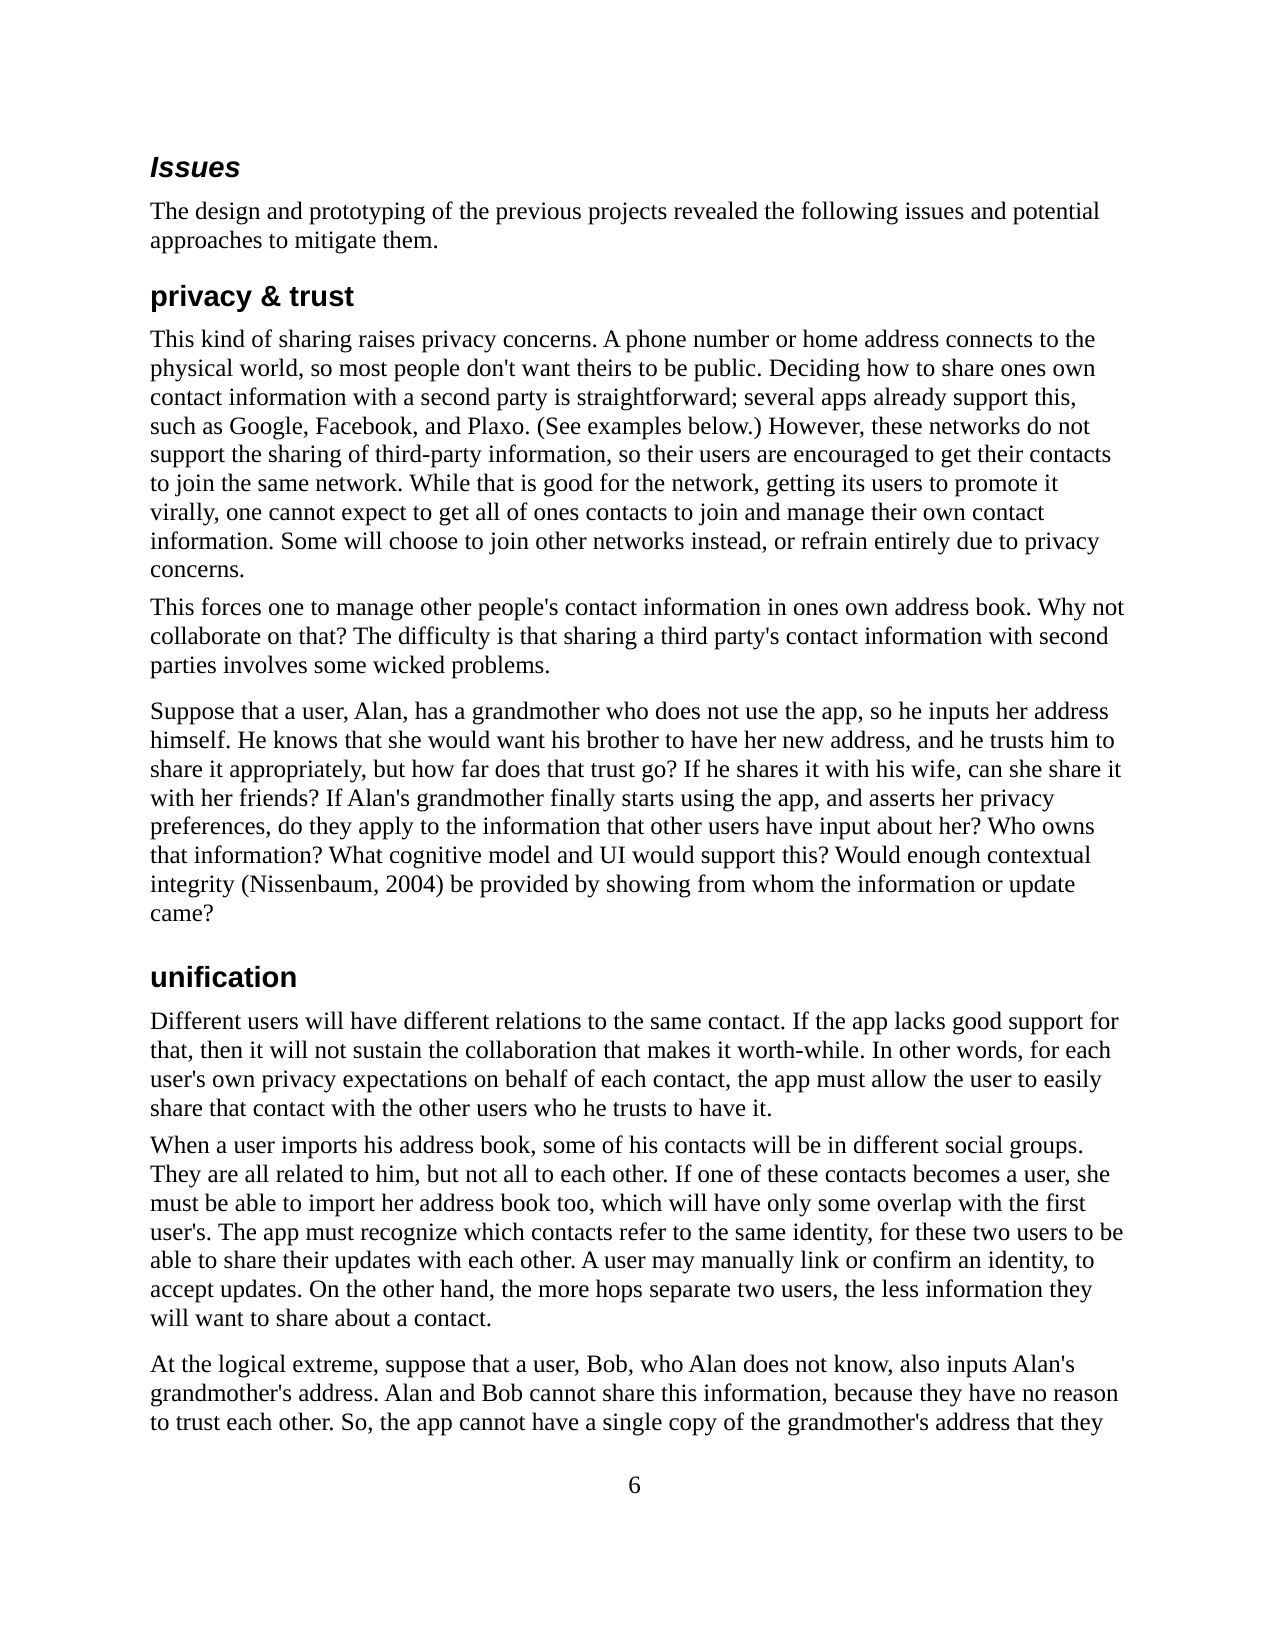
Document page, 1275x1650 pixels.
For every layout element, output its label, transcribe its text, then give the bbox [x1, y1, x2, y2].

text The design and prototyping of the previous projects revealed the following issues and potential approaches to mitigate them. [150, 196, 1125, 253]
text When a user imports his address book, some of his contacts will be in different social groups. They are all related to him, but not all to each other. If one of these contacts becomes a user, she must be able to import her address book too, which will have only some overlap with the first user's. The app must recognize which contacts refer to the same identity, for these two users to be able to share their updates with each other. A user may manually link or confirm an identity, to accept updates. On the other hand, the more hops separate two users, the less information they will want to share about a contact. [150, 1130, 1125, 1332]
subtitle Issues [150, 150, 1125, 183]
subtitle unification [150, 960, 1125, 994]
text Different users will have different relations to the same contact. If the app lacks good support for that, then it will not sustain the collaboration that makes it worth-while. In other words, for each user's own privacy expectations on behalf of each contact, the app must allow the user to easily share that contact with the other users who he trusts to have it. [150, 1006, 1125, 1121]
text This forces one to manage other people's contact information in ones own address book. Why not collaborate on that? The difficulty is that sharing a third party's contact information with second parties involves some wicked problems. [150, 592, 1125, 678]
text At the logical extreme, suppose that a user, Bob, who Alan does not know, also inputs Alan's grandmother's address. Alan and Bob cannot share this information, because they have no reason to trust each other. So, the app cannot have a single copy of the grandmother's address that they [150, 1349, 1125, 1436]
text This kind of sharing raises privacy concerns. A phone number or home address connects to the physical world, so most people don't want theirs to be public. Deciding how to share ones own contact information with a second party is straightforward; several apps already support this, such as Google, Facebook, and Plaxo. (See examples below.) However, these networks do not support the sharing of third-party information, so their users are encouraged to get their contacts to join the same network. While that is good for the network, getting its users to promote it virally, one cannot expect to get all of ones contacts to join and manage their own contact information. Some will choose to join other networks instead, or refrain entirely due to privacy concerns. [150, 324, 1125, 583]
text Suppose that a user, Alan, has a grandmother who does not use the app, so he inputs her address himself. He knows that she would want his brother to have her new address, and he trusts him to share it appropriately, but how far does that trust go? If he shares it with his wife, can she share it with her friends? If Alan's grandmother finally starts using the app, and asserts her privacy preferences, do they apply to the information that other users have input about her? Who owns that information? What cognitive model and UI would support this? Would enough contextual integrity (Nissenbaum, 2004) be provided by showing from whom the information or update came? [150, 696, 1125, 926]
subtitle privacy & trust [150, 278, 1125, 312]
